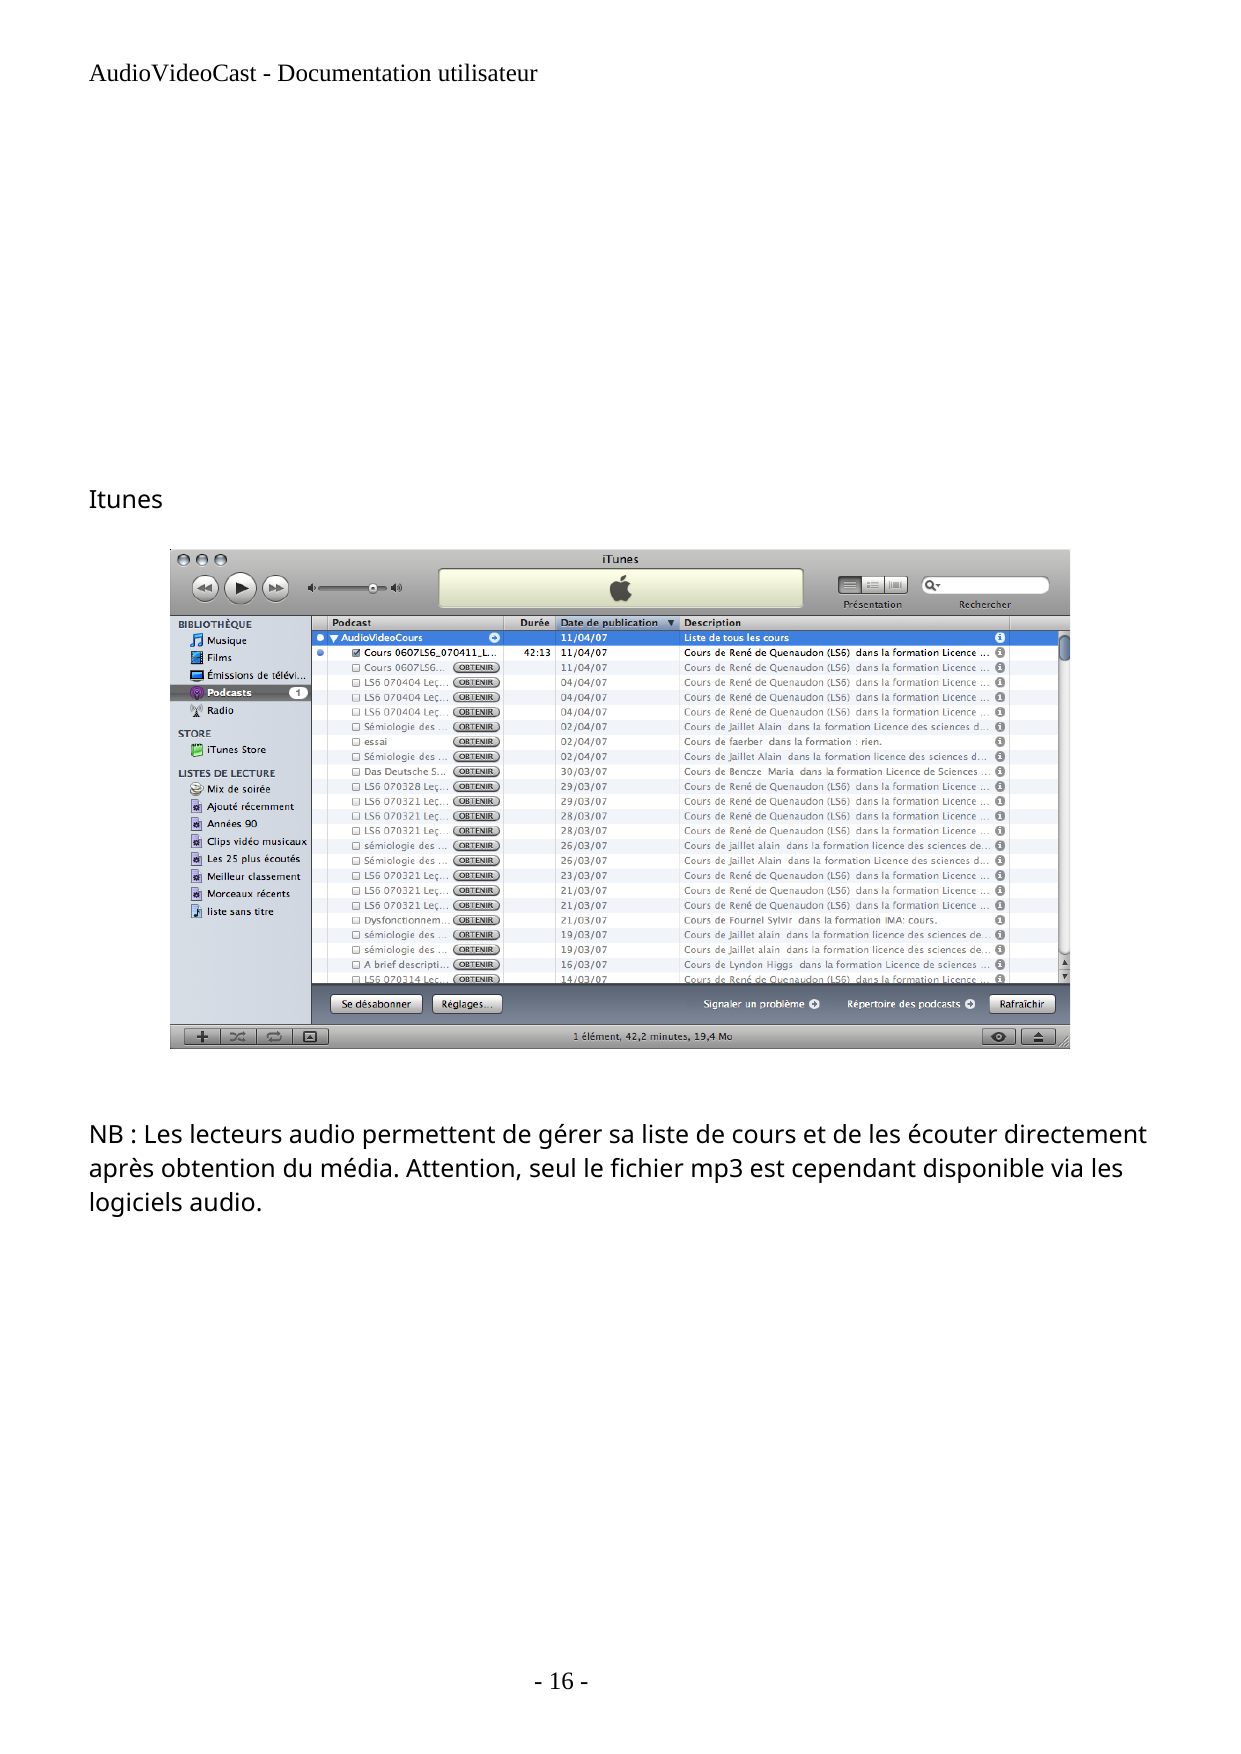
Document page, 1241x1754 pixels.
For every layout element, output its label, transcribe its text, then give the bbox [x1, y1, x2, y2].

picture [170, 549, 1071, 1049]
text Itunes [88, 482, 1152, 516]
text NB : Les lecteurs audio permettent de gérer sa liste de cours et de les écouter directement après obtention du média. Attention, seul le fichier mp3 est cependant disponible via les logiciels audio. [88, 1116, 1152, 1219]
